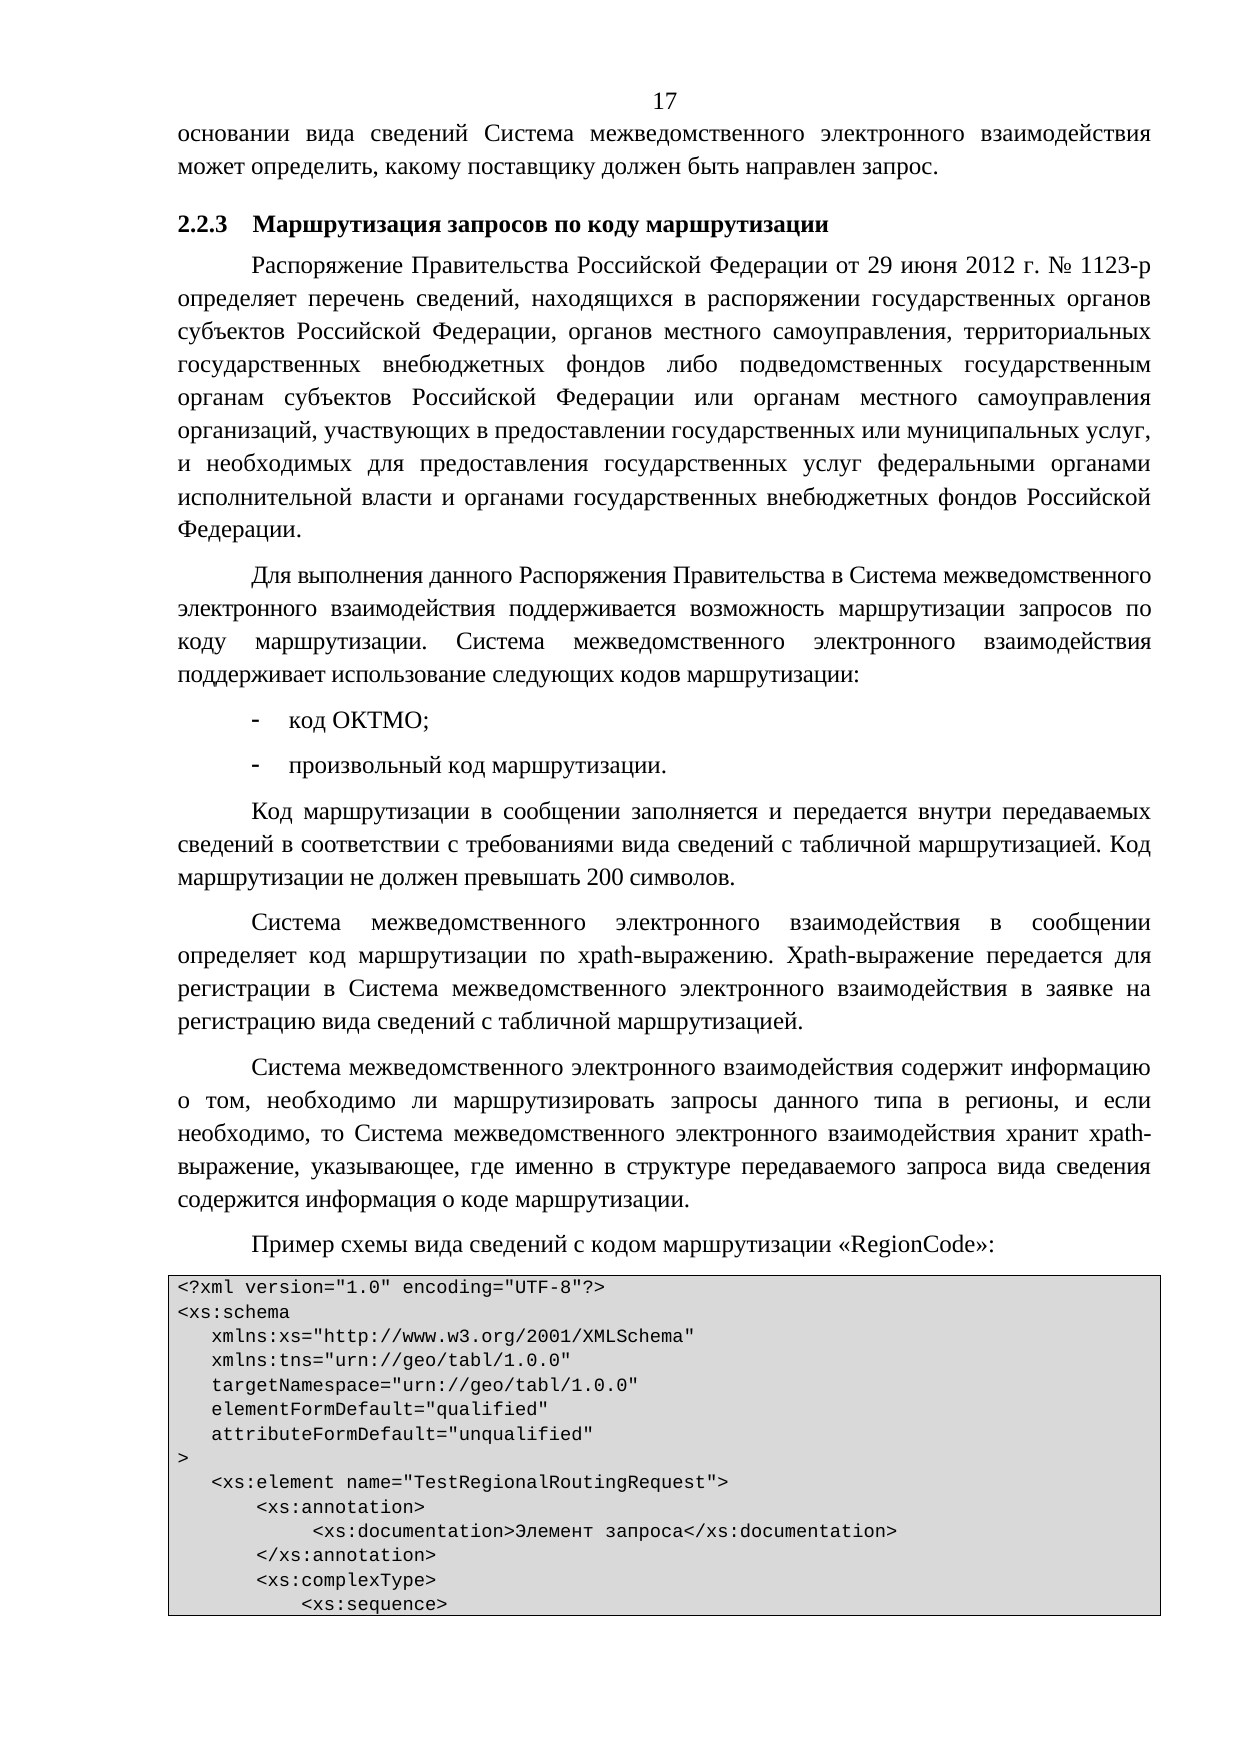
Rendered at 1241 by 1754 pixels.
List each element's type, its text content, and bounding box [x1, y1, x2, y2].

text <xs:documentation>Элемент запроса</xs:documentation> [169, 1519, 1160, 1543]
list код ОКТМО; [251, 705, 1152, 733]
text Система межведомственного электронного взаимодействия в сообщении определяет код маршрутизации по xpath-выражению. Xpath-выражение передается для регистрации в Система межведомственного электронного взаимодействия в заявке на регистрацию вида сведений с табличной маршрутизацией. [177, 907, 1152, 1035]
text <?xml version="1.0" encoding="UTF-8"?> [169, 1276, 1160, 1299]
text attributeFormDefault="unqualified" [169, 1421, 1160, 1446]
text <xs:schema [169, 1299, 1160, 1324]
text <xs:sequence> [169, 1592, 1160, 1615]
text <xs:complexType> [169, 1567, 1160, 1592]
text Код маршрутизации в сообщении заполняется и передается внутри передаваемых сведений в соответствии с требованиями вида сведений с табличной маршрутизацией. Код маршрутизации не должен превышать 200 символов. [177, 796, 1152, 891]
text <xs:annotation> [169, 1494, 1160, 1519]
subtitle Маршрутизация запросов по коду маршрутизации [177, 209, 1152, 238]
text xmlns:xs="http://www.w3.org/2001/XMLSchema" [169, 1324, 1160, 1348]
list произвольный код маршрутизации. [251, 750, 1152, 779]
text основании вида сведений Система межведомственного электронного взаимодействия может определить, какому поставщику должен быть направлен запрос. [177, 118, 1152, 180]
text Для выполнения данного Распоряжения Правительства в Система межведомственного электронного взаимодействия поддерживается возможность маршрутизации запросов по коду маршрутизации. Система межведомственного электронного взаимодействия поддерживает использование следующих кодов маршрутизации: [177, 560, 1152, 688]
text Система межведомственного электронного взаимодействия содержит информацию о том, необходимо ли маршрутизировать запросы данного типа в регионы, и если необходимо, то Система межведомственного электронного взаимодействия хранит xpath-выражение, указывающее, где именно в структуре передаваемого запроса вида сведения содержится информация о коде маршрутизации. [177, 1052, 1152, 1213]
text xmlns:tns="urn://geo/tabl/1.0.0" [169, 1348, 1160, 1372]
text Пример схемы вида сведений с кодом маршрутизации «RegionCode»: [177, 1229, 1152, 1258]
text targetNamespace="urn://geo/tabl/1.0.0" [169, 1372, 1160, 1397]
text elementFormDefault="qualified" [169, 1397, 1160, 1421]
text </xs:annotation> [169, 1543, 1160, 1567]
text <xs:element name="TestRegionalRoutingRequest"> [169, 1470, 1160, 1494]
text Распоряжение Правительства Российской Федерации от 29 июня 2012 г. № 1123-р определяет перечень сведений, находящихся в распоряжении государственных органов субъектов Российской Федерации, органов местного самоуправления, территориальных государственных внебюджетных фондов либо подведомственных государственным органам субъектов Российской Федерации или органам местного самоуправления организаций, участвующих в предоставлении государственных или муниципальных услуг, и необходимых для предоставления государственных услуг федеральными органами исполнительной власти и органами государственных внебюджетных фондов Российской Федерации. [177, 250, 1152, 543]
text > [169, 1446, 1160, 1470]
